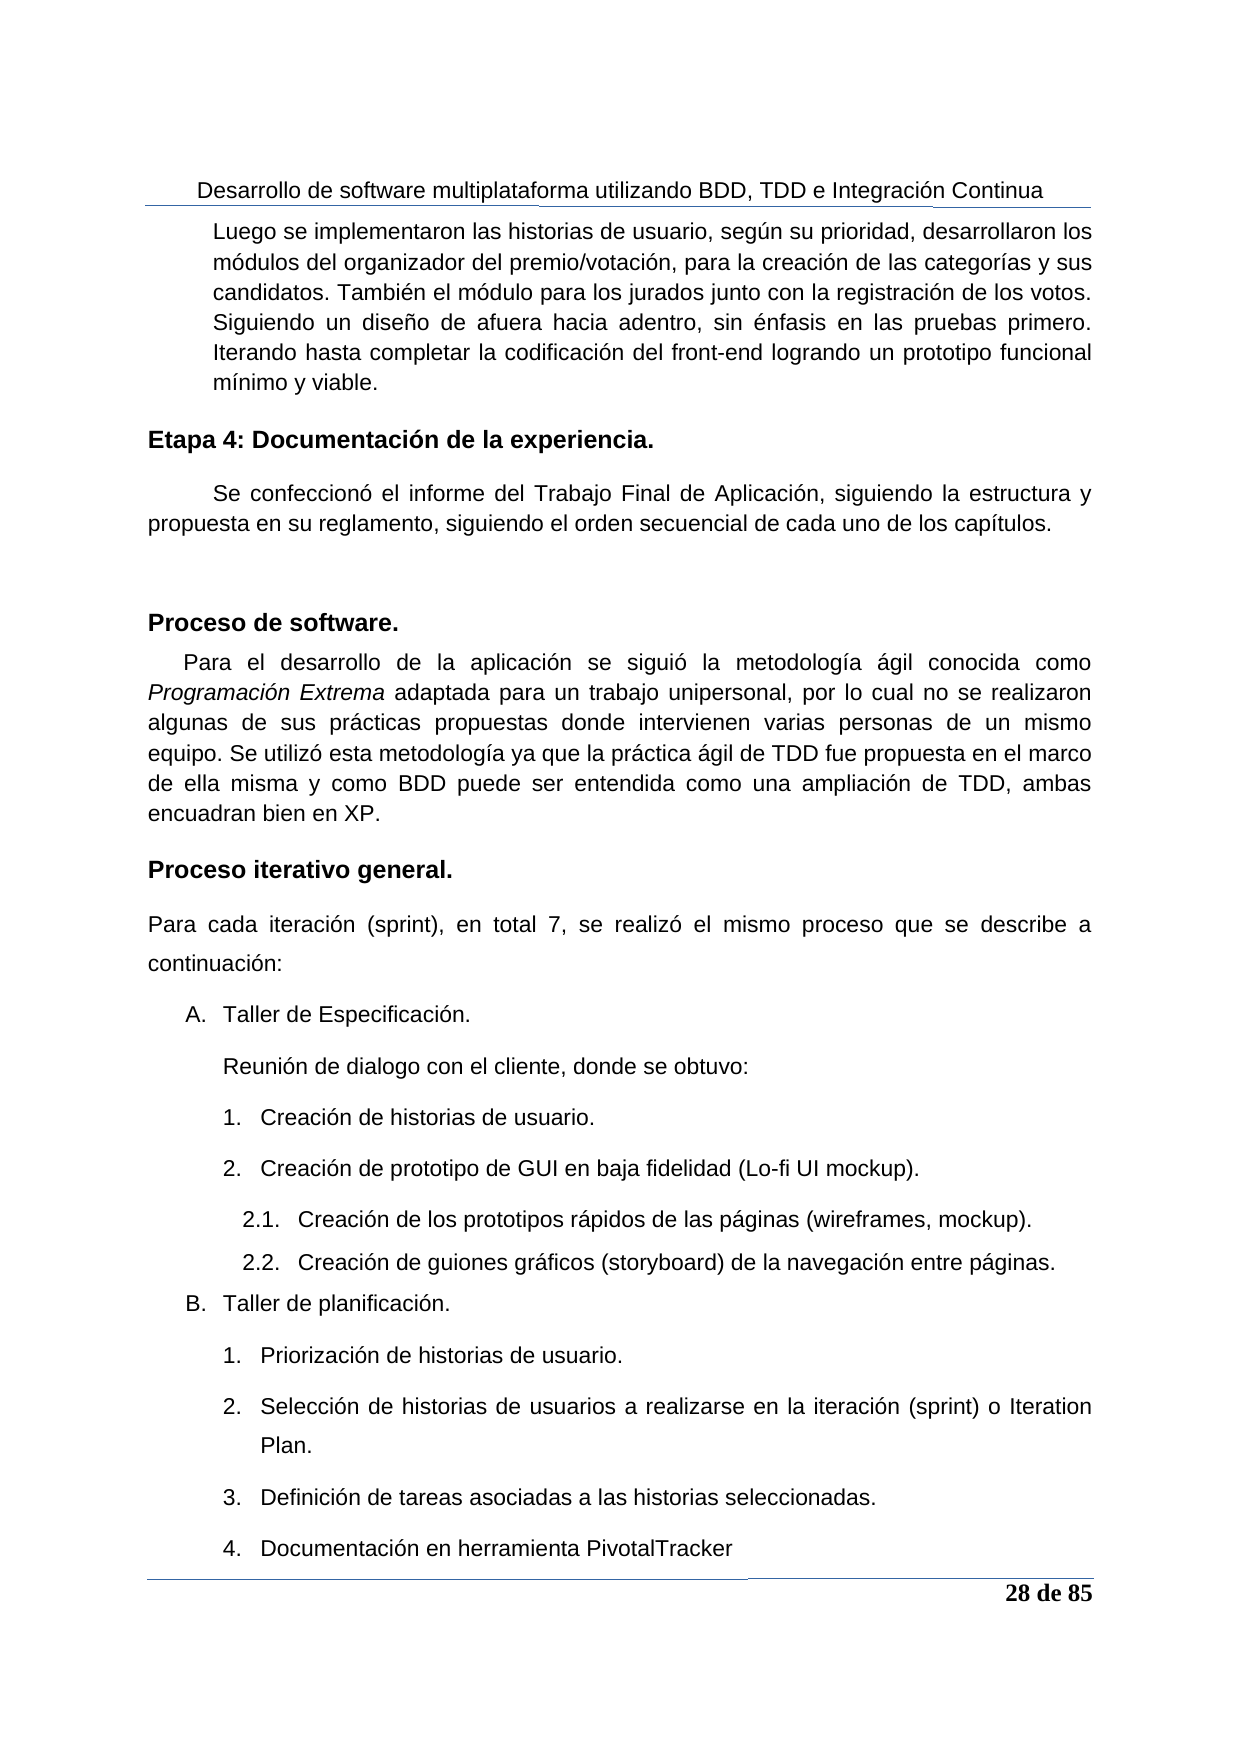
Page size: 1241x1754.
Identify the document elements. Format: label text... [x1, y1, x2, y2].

list Creación de prototipo de GUI en baja fidelidad (Lo-fi UI mockup). [223, 1155, 1093, 1182]
subtitle Proceso de software. [148, 608, 1093, 636]
list Priorización de historias de usuario. [223, 1342, 1093, 1368]
list Luego se implementaron las historias de usuario, según su prioridad, desarrollaron los módulos del organizador del premio/votación, para la creación de las categorías y sus candidatos. También el módulo para los jurados junto con la registración de los votos. Siguiendo un diseño de afuera hacia adentro, sin énfasis en las pruebas primero. Iterando hasta completar la codificación del front-end logrando un prototipo funcional mínimo y viable. [177, 218, 1093, 396]
list Definición de tareas asociadas a las historias seleccionadas. [223, 1484, 1093, 1510]
list Taller de Especificación. [185, 1001, 1093, 1028]
list Reunión de dialogo con el cliente, donde se obtuvo: [185, 1053, 1093, 1079]
list Creación de guiones gráficos (storyboard) de la navegación entre páginas. [242, 1248, 1093, 1275]
subtitle Proceso iterativo general. [148, 855, 1093, 884]
list Documentación en herramienta PivotalTracker [223, 1535, 1093, 1561]
text Se confeccionó el informe del Trabajo Final de Aplicación, siguiendo la estructura y propuesta en su reglamento, siguiendo el orden secuencial de cada uno de los capítulos. [148, 480, 1093, 537]
list Creación de los prototipos rápidos de las páginas (wireframes, mockup). [242, 1206, 1093, 1233]
list Creación de historias de usuario. [223, 1104, 1093, 1130]
text Para el desarrollo de la aplicación se siguió la metodología ágil conocida como Programación Extrema adaptada para un trabajo unipersonal, por lo cual no se realizaron algunas de sus prácticas propuestas donde intervienen varias personas de un mismo equipo. Se utilizó esta metodología ya que la práctica ágil de TDD fue propuesta en el marco de ella misma y como BDD puede ser entendida como una ampliación de TDD, ambas encuadran bien en XP. [148, 649, 1093, 826]
list Taller de planificación. [185, 1290, 1093, 1317]
list Selección de historias de usuarios a realizarse en la iteración (sprint) o Iteration Plan. [223, 1393, 1093, 1459]
text Para cada iteración (sprint), en total 7, se realizó el mismo proceso que se describe a continuación: [148, 911, 1093, 977]
subtitle Etapa 4: Documentación de la experiencia. [148, 424, 1093, 453]
